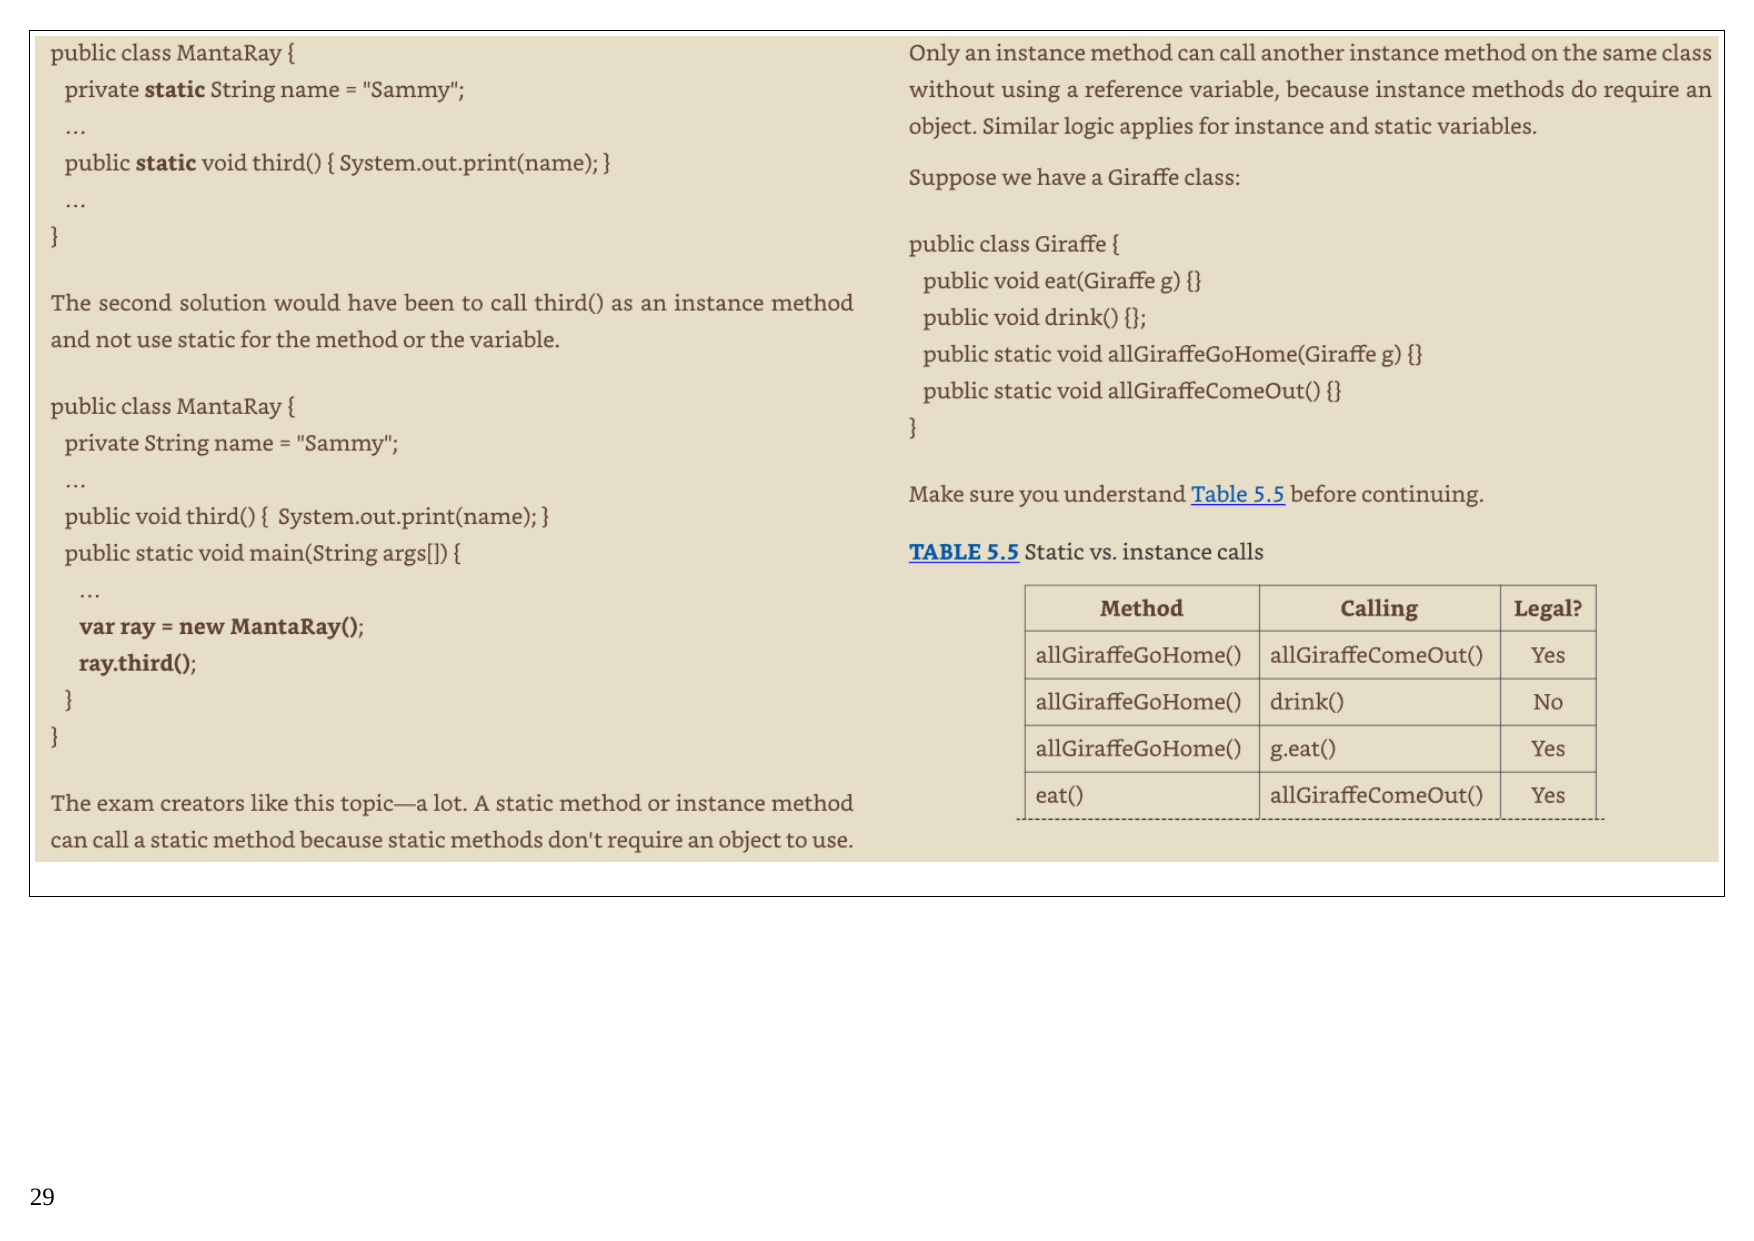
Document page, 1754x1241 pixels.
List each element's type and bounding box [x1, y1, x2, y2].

picture [35, 36, 1719, 862]
table_cell [30, 31, 1724, 896]
